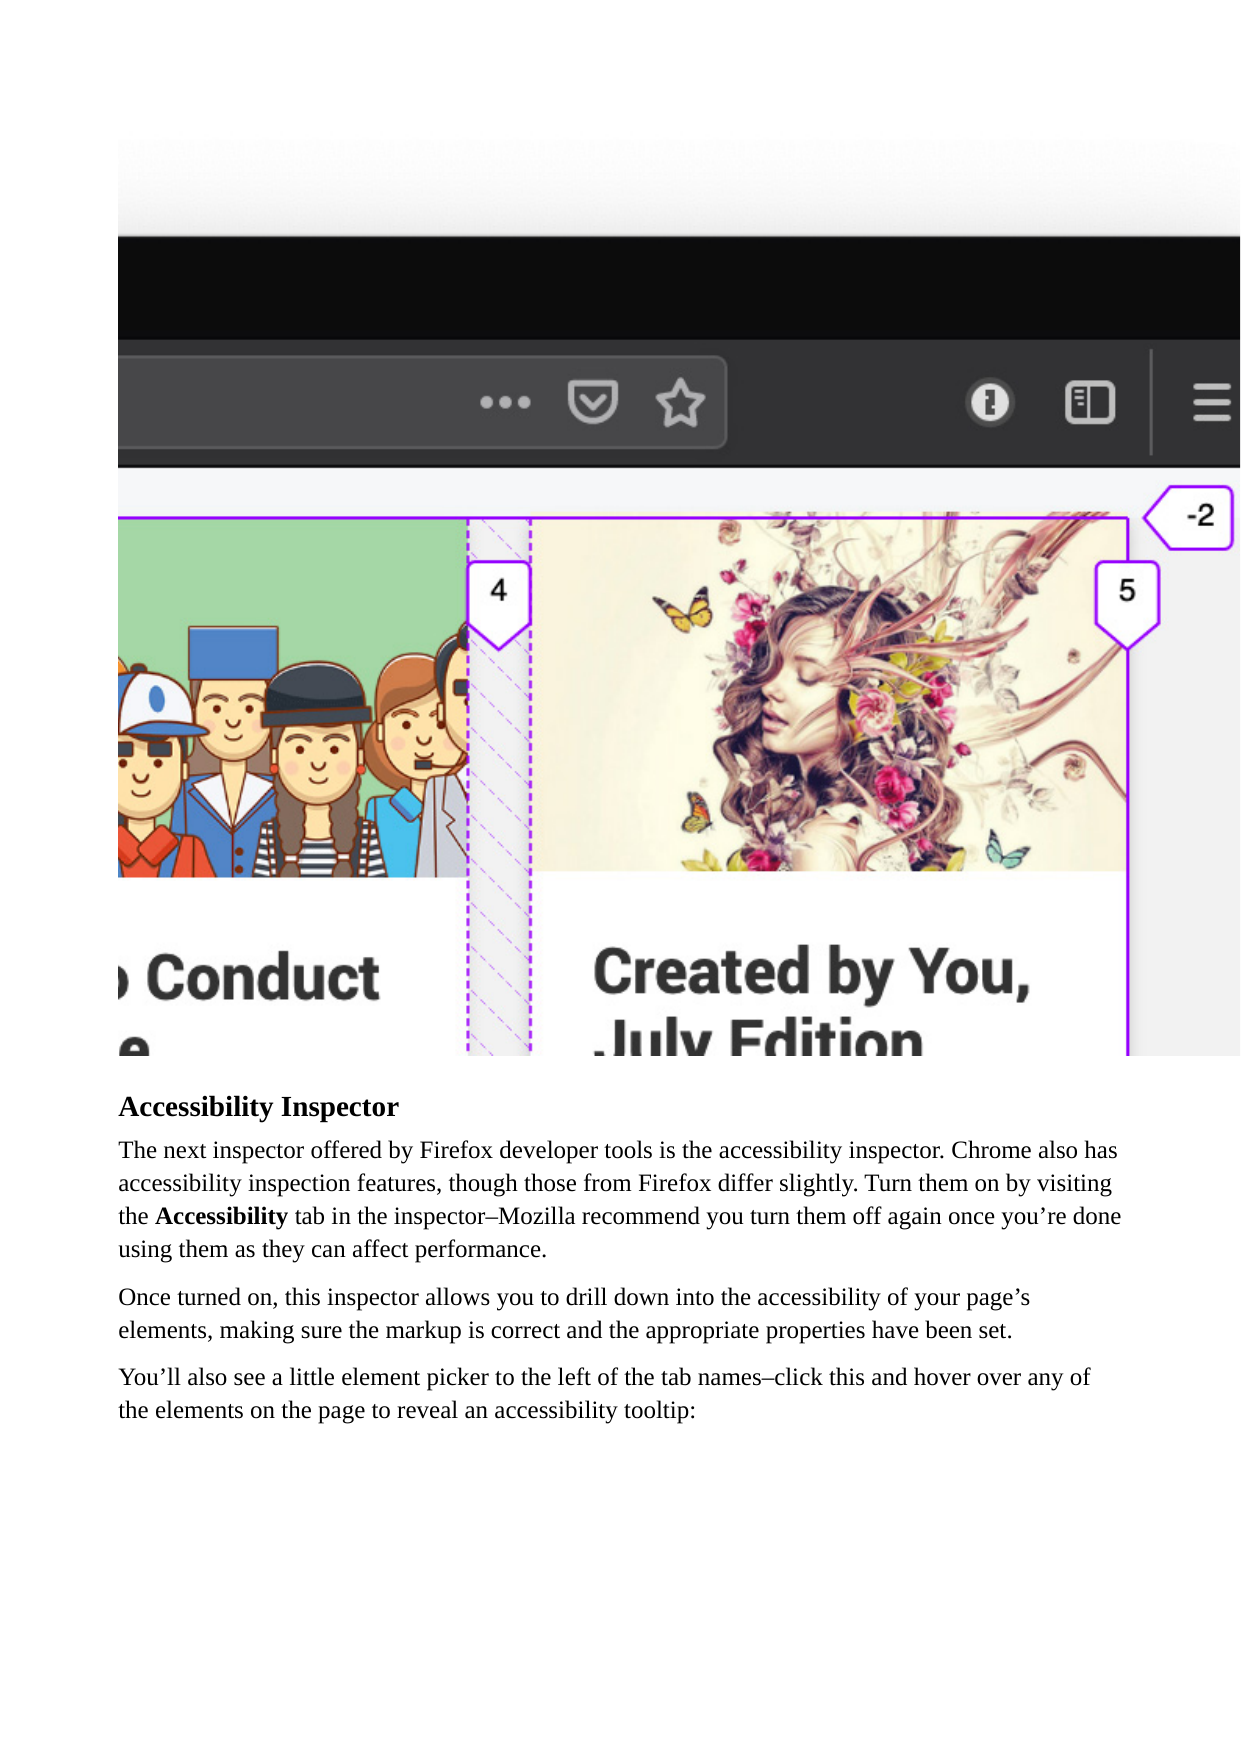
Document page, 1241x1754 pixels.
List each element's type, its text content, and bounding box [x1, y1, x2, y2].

text The next inspector offered by Firefox developer tools is the accessibility inspector. Chrome also has accessibility inspection features, though those from Firefox differ slightly. Turn them on by visiting the Accessibility tab in the inspector–Mozilla recommend you turn them off again once you’re done using them as they can affect performance. [118, 1135, 1122, 1263]
picture [118, 118, 1241, 1056]
subtitle Accessibility Inspector [118, 1089, 1122, 1123]
text You’ll also see a little element picker to the left of the tab names–click this and hover over any of the elements on the page to reveal an accessibility tooltip: [118, 1362, 1122, 1424]
text Once turned on, this inspector allows you to drill down into the accessibility of your page’s elements, making sure the markup is correct and the appropriate properties have been set. [118, 1282, 1122, 1343]
